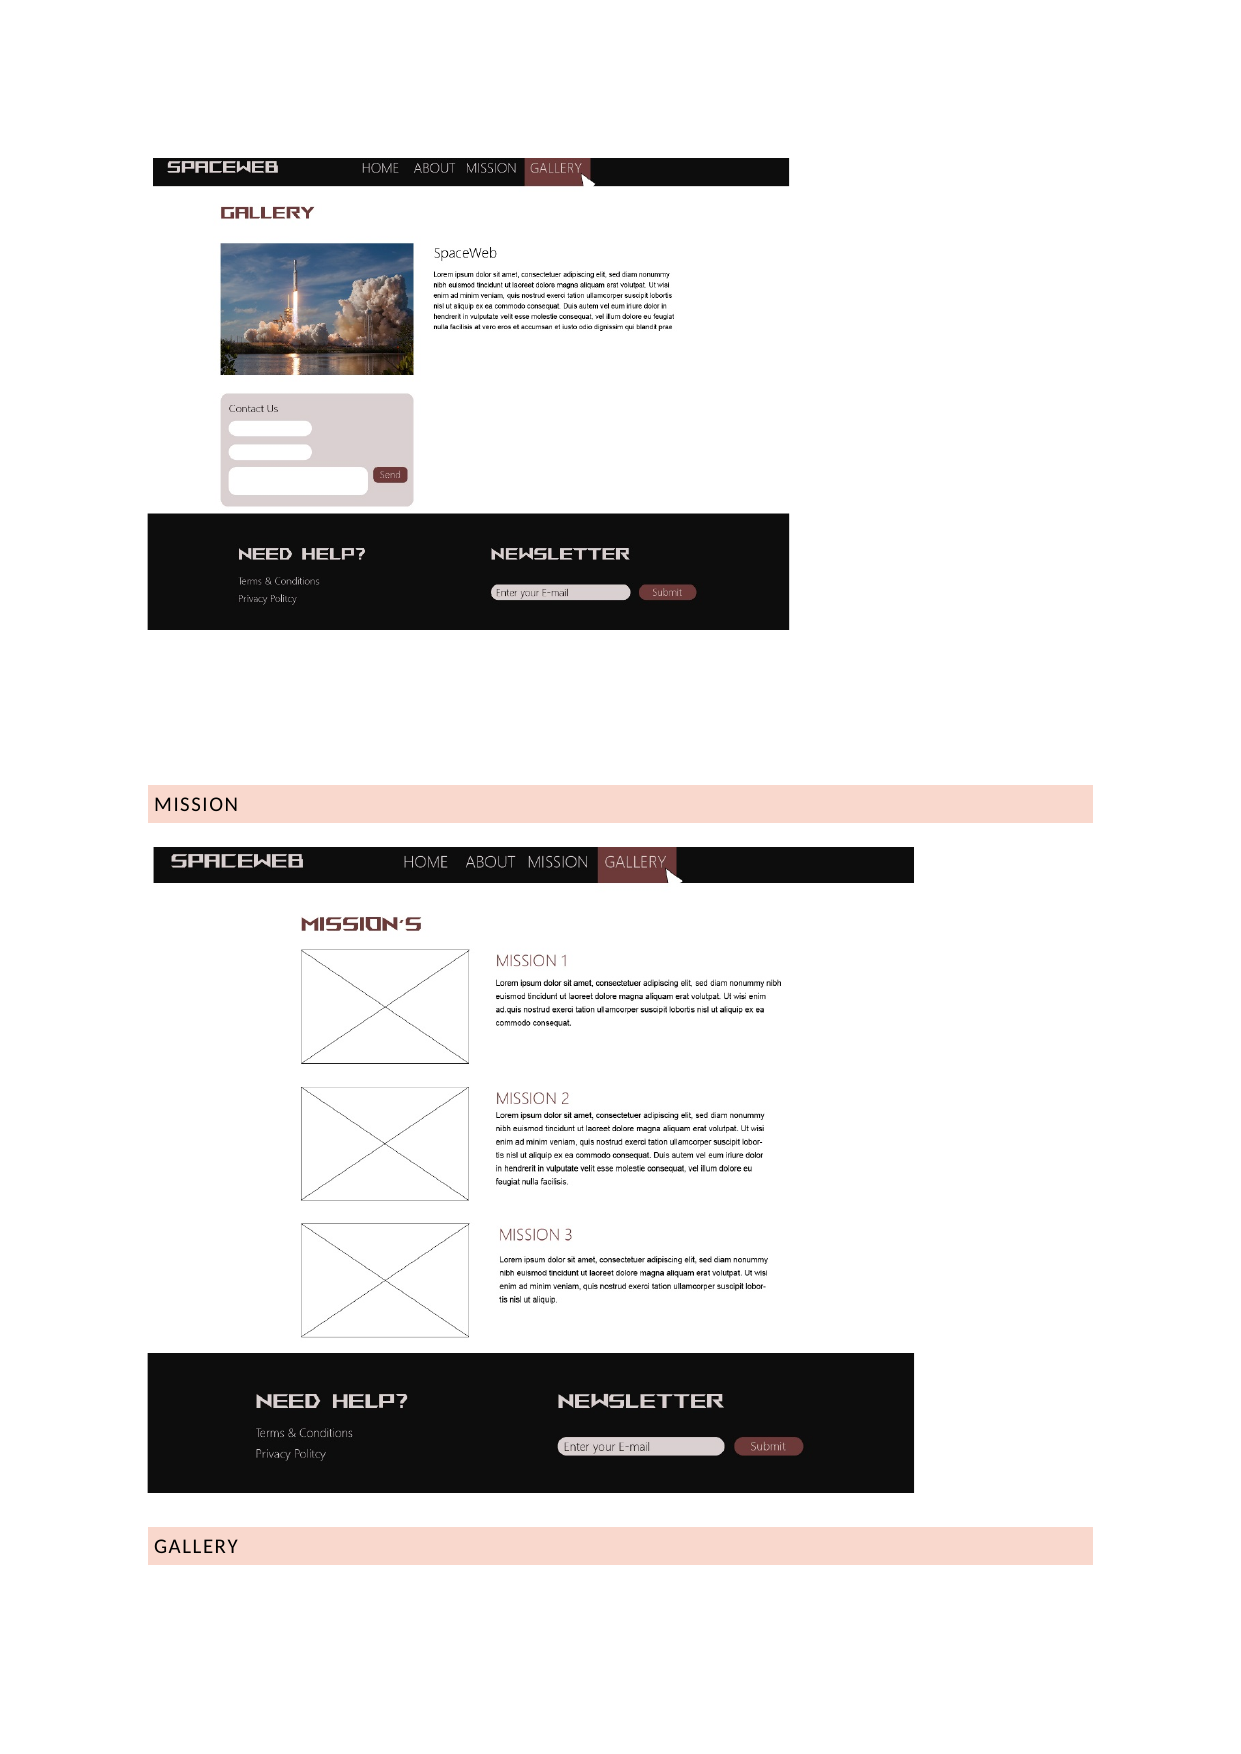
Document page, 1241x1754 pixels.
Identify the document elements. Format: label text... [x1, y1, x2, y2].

subtitle GALLERY [154, 1534, 1086, 1559]
subtitle MISSION [154, 792, 1086, 817]
